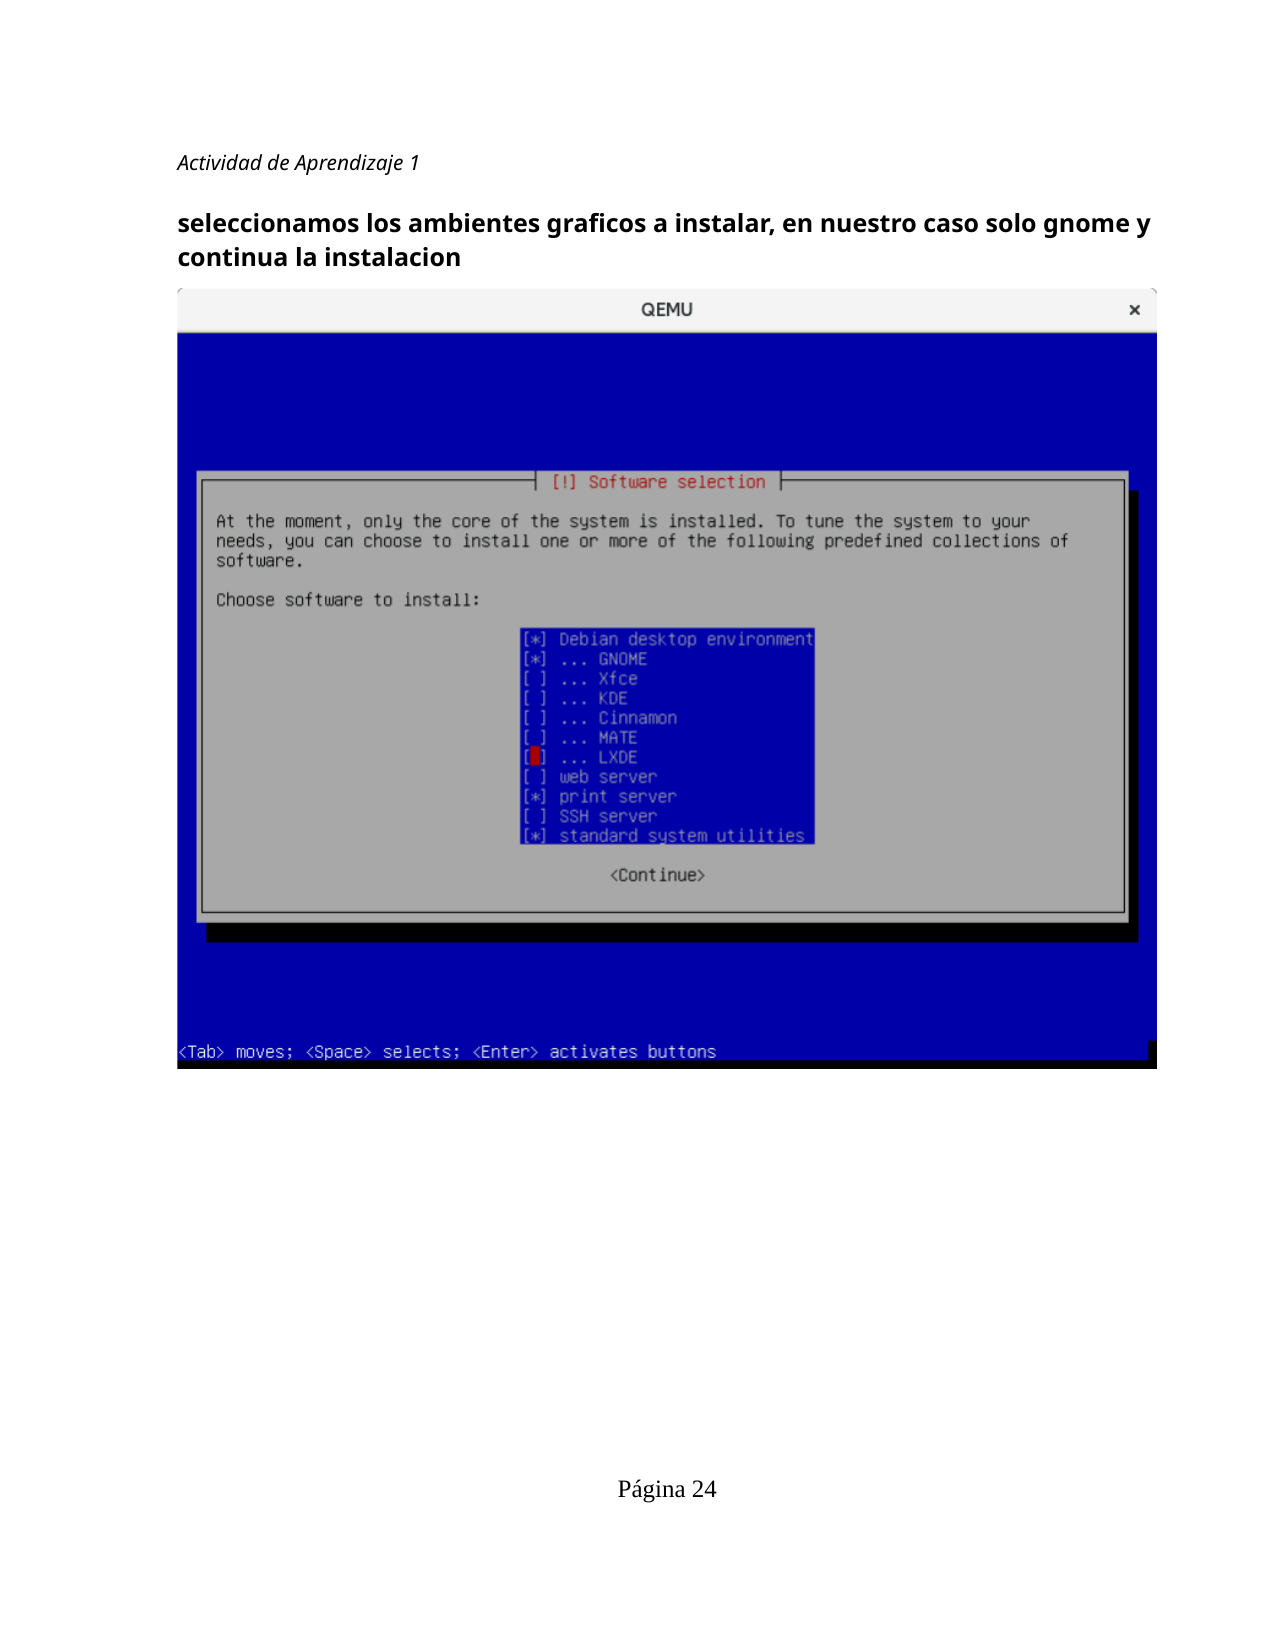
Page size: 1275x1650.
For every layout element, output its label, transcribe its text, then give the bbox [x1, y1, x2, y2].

text seleccionamos los ambientes graficos a instalar, en nuestro caso solo gnome y continua la instalacion [177, 206, 1157, 274]
picture [177, 288, 1157, 1069]
